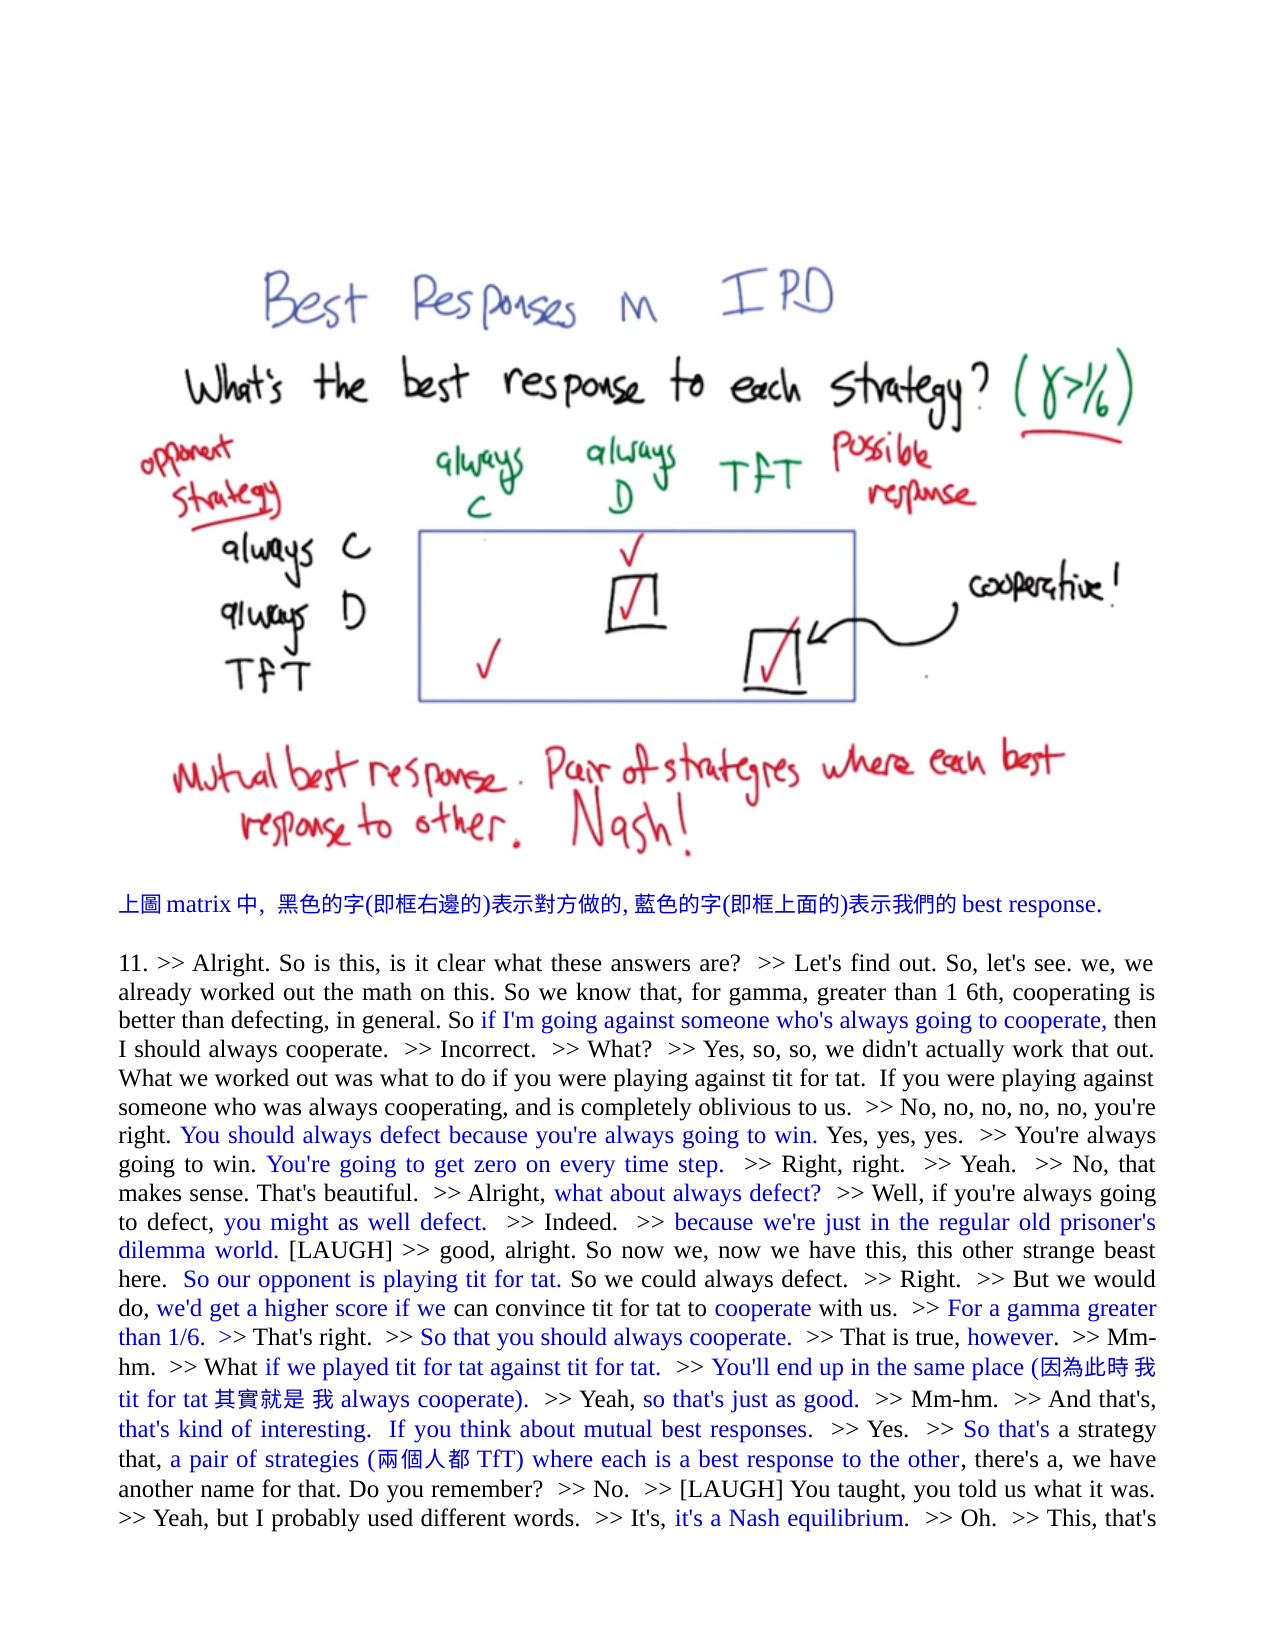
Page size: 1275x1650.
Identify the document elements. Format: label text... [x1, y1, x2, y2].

text 11. >> Alright. So is this, is it clear what these answers are? >> Let's find out. So, let's see. we, we already worked out the math on this. So we know that, for gamma, greater than 1 6th, cooperating is better than defecting, in general. So if I'm going against someone who's always going to cooperate, then I should always cooperate. >> Incorrect. >> What? >> Yes, so, so, we didn't actually work that out. What we worked out was what to do if you were playing against tit for tat. If you were playing against someone who was always cooperating, and is completely oblivious to us. >> No, no, no, no, no, you're right. You should always defect because you're always going to win. Yes, yes, yes. >> You're always going to win. You're going to get zero on every time step. >> Right, right. >> Yeah. >> No, that makes sense. That's beautiful. >> Alright, what about always defect? >> Well, if you're always going to defect, you might as well defect. >> Indeed. >> because we're just in the regular old prisoner's dilemma world. [LAUGH] >> good, alright. So now we, now we have this, this other strange beast here. So our opponent is playing tit for tat. So we could always defect. >> Right. >> But we would do, we'd get a higher score if we can convince tit for tat to cooperate with us. >> For a gamma greater than 1/6. >> That's right. >> So that you should always cooperate. >> That is true, however. >> Mm-hm. >> What if we played tit for tat against tit for tat. >> You'll end up in the same place (因為此時 我tit for tat其實就是 我always cooperate). >> Yeah, so that's just as good. >> Mm-hm. >> And that's, that's kind of interesting. If you think about mutual best responses. >> Yes. >> So that's a strategy that, a pair of strategies (兩個人都TfT) where each is a best response to the other, there's a, we have another name for that. Do you remember? >> No. >> [LAUGH] You taught, you told us what it was. >> Yeah, but I probably used different words. >> It's, it's a Nash equilibrium. >> Oh. >> This, that's [118, 948, 1157, 1532]
text 上圖matrix中, 黑色的字(即框右邊的)表示對方做的, 藍色的字(即框上面的)表示我們的best response. [118, 887, 1157, 919]
picture [118, 261, 1157, 859]
